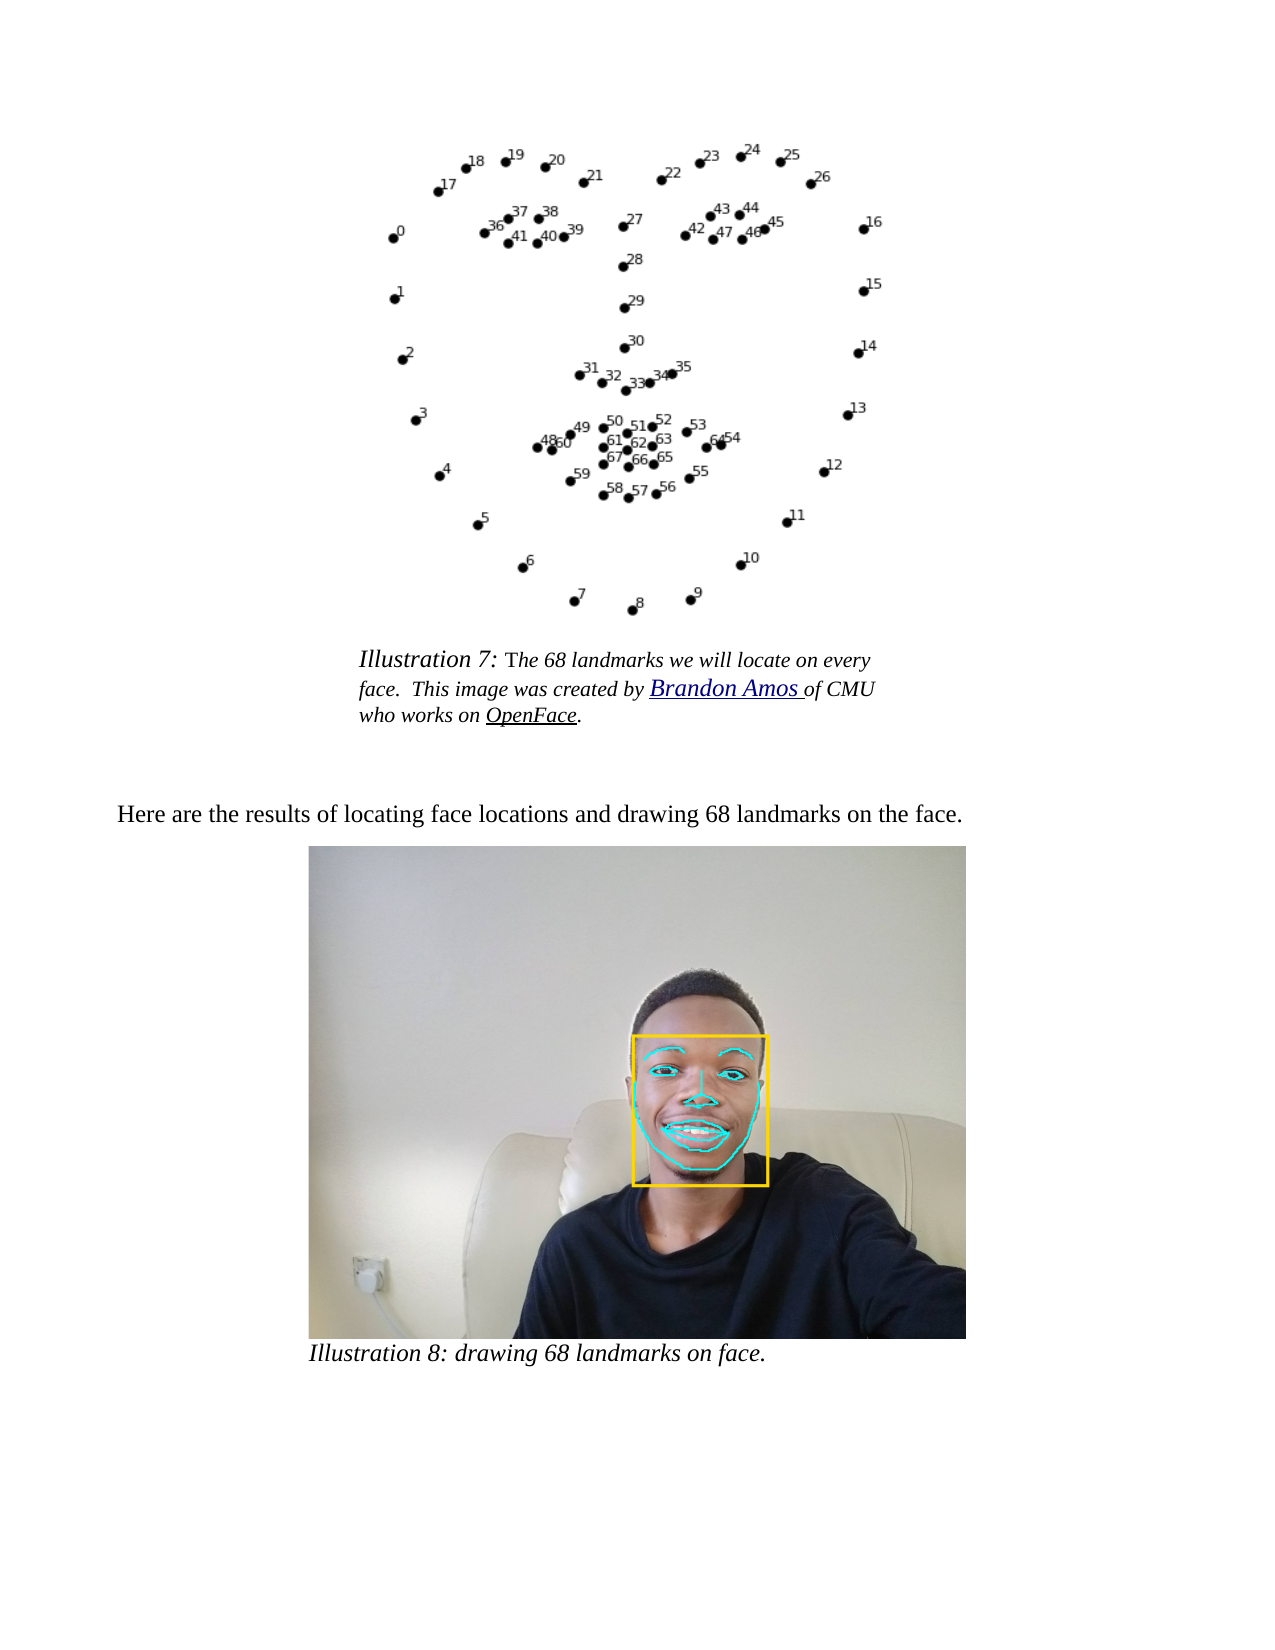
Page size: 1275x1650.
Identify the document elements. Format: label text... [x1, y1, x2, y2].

text Illustration 8: drawing 68 landmarks on face. [309, 1339, 966, 1367]
picture [358, 130, 905, 639]
text Here are the results of locating face locations and drawing 68 landmarks on the face. [117, 799, 1158, 827]
picture [308, 846, 966, 1339]
text Illustration 7: The 68 landmarks we will locate on every face. This image was created by Brandon Amos of CMU who works on OpenFace. [359, 131, 916, 784]
